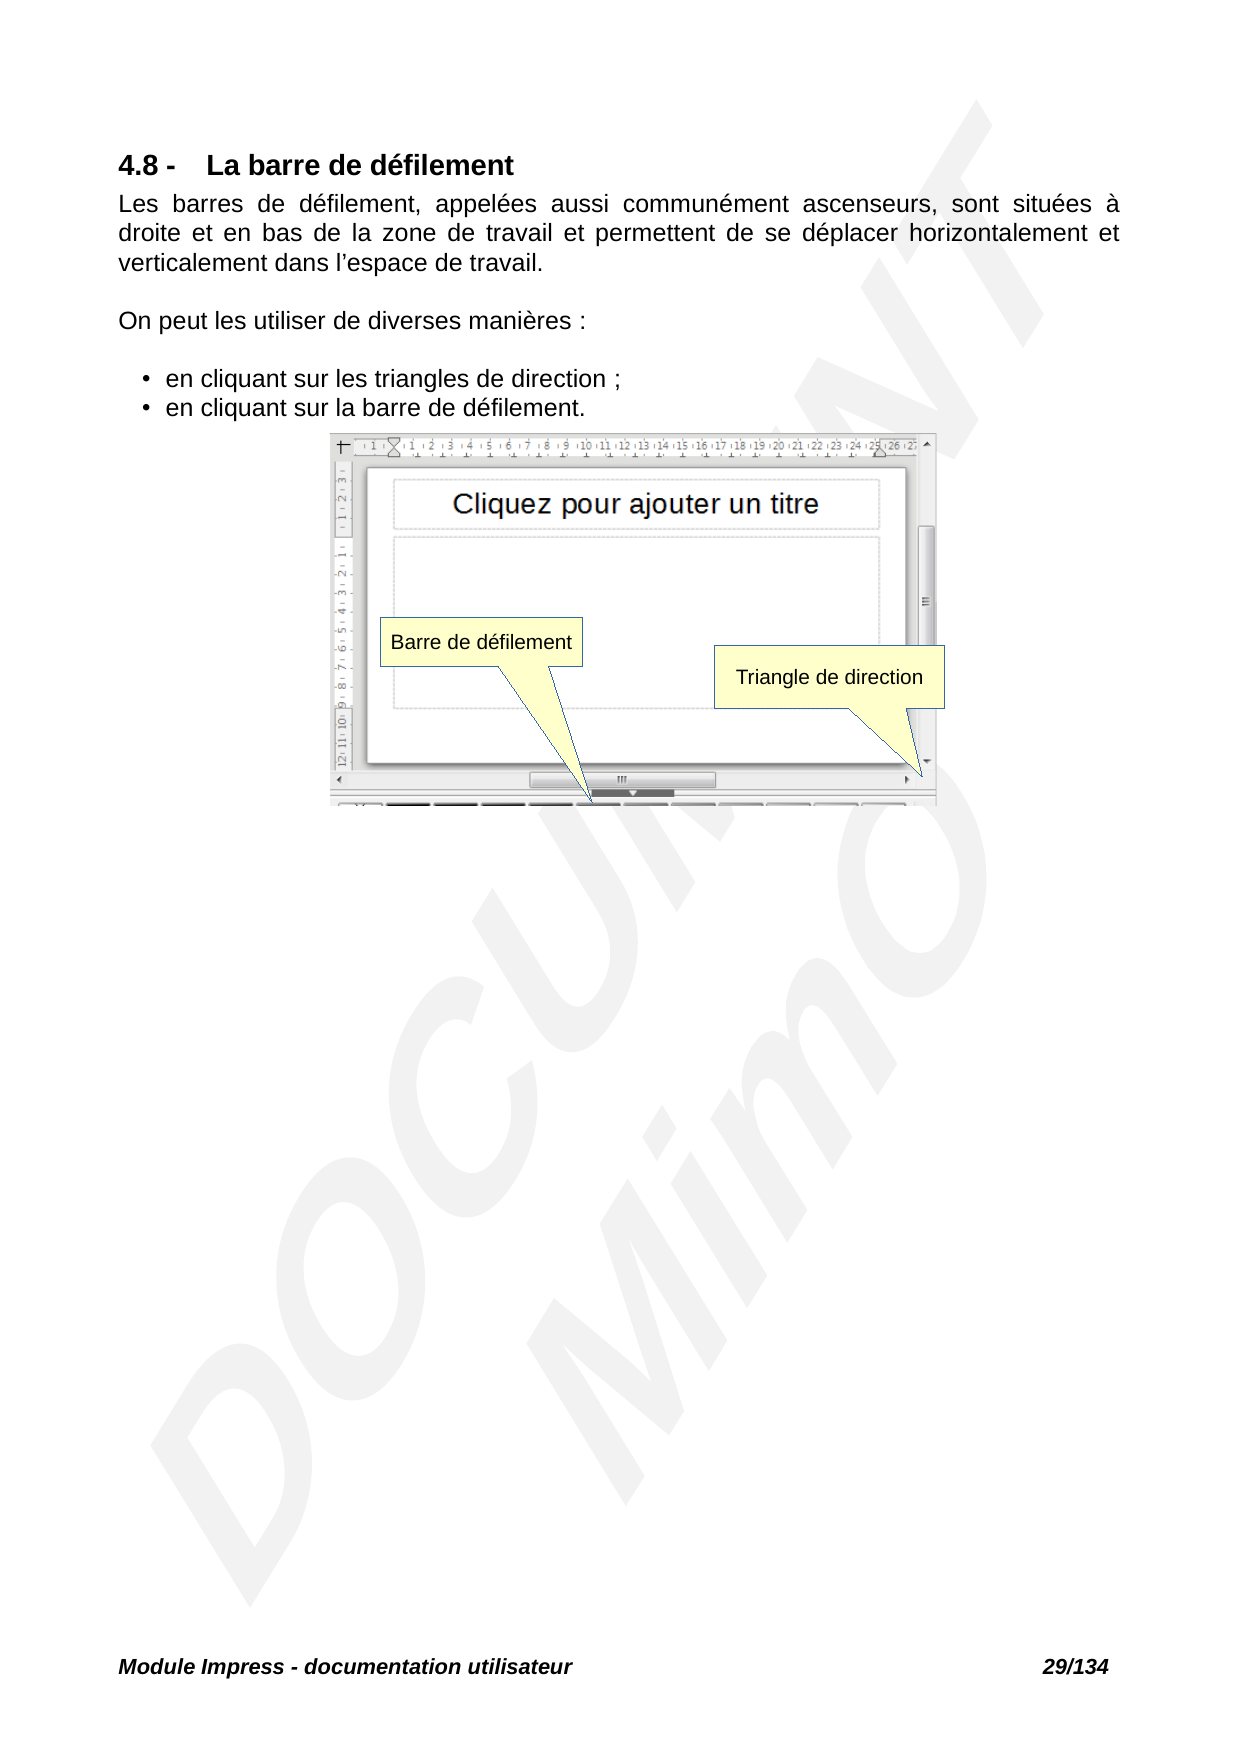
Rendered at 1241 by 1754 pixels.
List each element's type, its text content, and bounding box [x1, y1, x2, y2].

picture [329, 433, 937, 806]
subtitle La barre de défilement [118, 147, 1122, 181]
text On peut les utiliser de diverses manières : [118, 306, 1122, 334]
list en cliquant sur les triangles de direction ; [142, 364, 1122, 393]
list en cliquant sur la barre de défilement. [142, 393, 1122, 422]
text Les barres de défilement, appelées aussi communément ascenseurs, sont situées à droite et en bas de la zone de travail et permettent de se déplacer horizontalement et verticalement dans l’espace de travail. [118, 189, 1122, 276]
